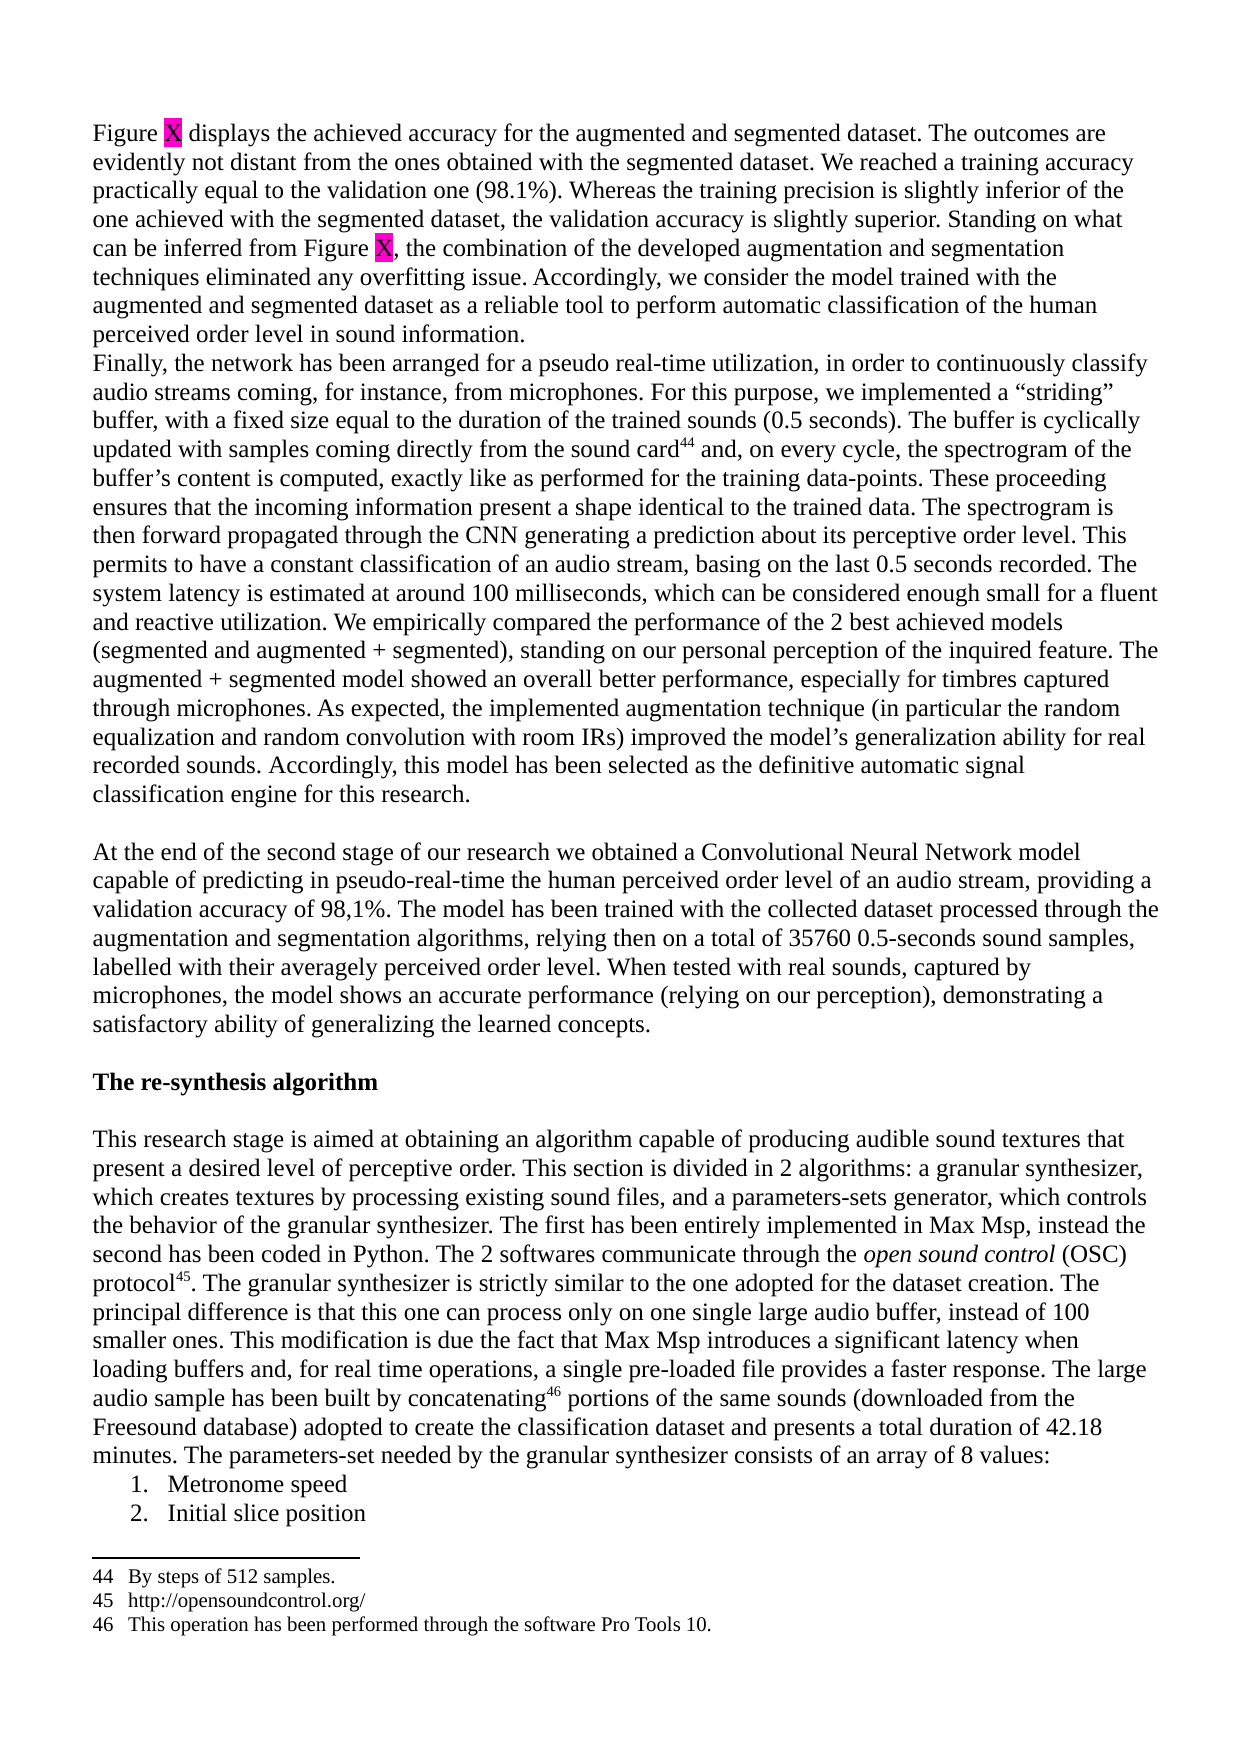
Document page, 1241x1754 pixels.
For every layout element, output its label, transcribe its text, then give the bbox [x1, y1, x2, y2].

text This research stage is aimed at obtaining an algorithm capable of producing audible sound textures that present a desired level of perceptive order. This section is divided in 2 algorithms: a granular synthesizer, which creates textures by processing existing sound files, and a parameters-sets generator, which controls the behavior of the granular synthesizer. The first has been entirely implemented in Max Msp, instead the second has been coded in Python. The 2 softwares communicate through the open sound control (OSC) protocol. The granular synthesizer is strictly similar to the one adopted for the dataset creation. The principal difference is that this one can process only on one single large audio buffer, instead of 100 smaller ones. This modification is due the fact that Max Msp introduces a significant latency when loading buffers and, for real time operations, a single pre-loaded file provides a faster response. The large audio sample has been built by concatenating portions of the same sounds (downloaded from the Freesound database) adopted to create the classification dataset and presents a total duration of 42.18 minutes. The parameters-set needed by the granular synthesizer consists of an array of 8 values: [92, 1124, 1160, 1469]
text At the end of the second stage of our research we obtained a Convolutional Neural Network model capable of predicting in pseudo-real-time the human perceived order level of an audio stream, providing a validation accuracy of 98,1%. The model has been trained with the collected dataset processed through the augmentation and segmentation algorithms, relying then on a total of 35760 0.5-seconds sound samples, labelled with their averagely perceived order level. When tested with real sounds, captured by microphones, the model shows an accurate performance (relying on our perception), demonstrating a satisfactory ability of generalizing the learned concepts. [92, 837, 1160, 1038]
text Figure X displays the achieved accuracy for the augmented and segmented dataset. The outcomes are evidently not distant from the ones obtained with the segmented dataset. We reached a training accuracy practically equal to the validation one (98.1%). Whereas the training precision is slightly inferior of the one achieved with the segmented dataset, the validation accuracy is slightly superior. Standing on what can be inferred from Figure X, the combination of the developed augmentation and segmentation techniques eliminated any overfitting issue. Accordingly, we consider the model trained with the augmented and segmented dataset as a reliable tool to perform automatic classification of the human perceived order level in sound information. [92, 118, 1160, 348]
text Finally, the network has been arranged for a pseudo real-time utilization, in order to continuously classify audio streams coming, for instance, from microphones. For this purpose, we implemented a “striding” buffer, with a fixed size equal to the duration of the trained sounds (0.5 seconds). The buffer is cyclically updated with samples coming directly from the sound card and, on every cycle, the spectrogram of the buffer’s content is computed, exactly like as performed for the training data-points. These proceeding ensures that the incoming information present a shape identical to the trained data. The spectrogram is then forward propagated through the CNN generating a prediction about its perceptive order level. This permits to have a constant classification of an audio stream, basing on the last 0.5 seconds recorded. The system latency is estimated at around 100 milliseconds, which can be considered enough small for a fluent and reactive utilization. We empirically compared the performance of the 2 best achieved models (segmented and augmented + segmented), standing on our personal perception of the inquired feature. The augmented + segmented model showed an overall better performance, especially for timbres captured through microphones. As expected, the implemented augmentation technique (in particular the random equalization and random convolution with room IRs) improved the model’s generalization ability for real recorded sounds. Accordingly, this model has been selected as the definitive automatic signal classification engine for this research. [92, 348, 1160, 808]
text By steps of 512 samples. [92, 1564, 1160, 1588]
text This operation has been performed through the software Pro Tools 10. [92, 1612, 1160, 1636]
text The re-synthesis algorithm [92, 1067, 1160, 1096]
list Metronome speed [130, 1469, 1160, 1498]
text http://opensoundcontrol.org/ [92, 1588, 1160, 1612]
list Initial slice position [130, 1498, 1160, 1527]
